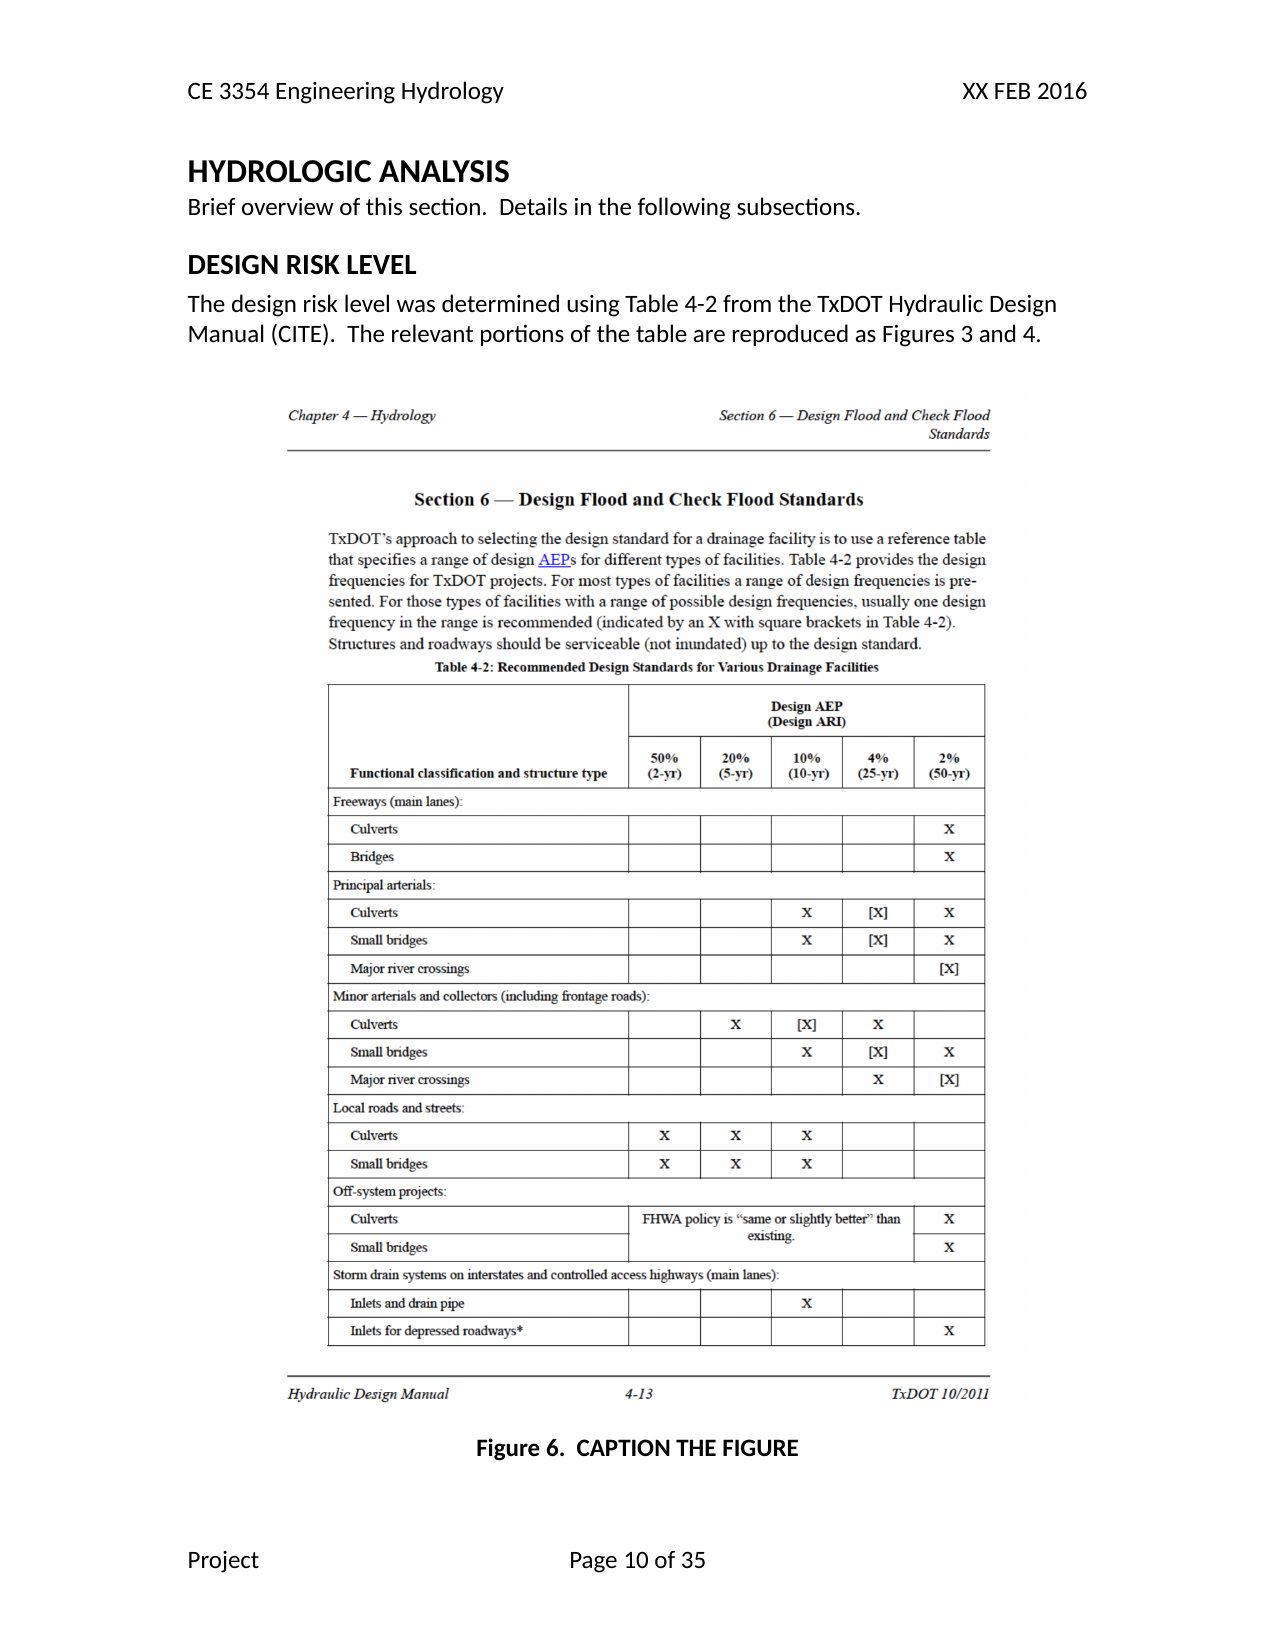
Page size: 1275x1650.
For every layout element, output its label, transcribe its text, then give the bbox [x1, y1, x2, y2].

text The design risk level was determined using Table 4-2 from the TxDOT Hydraulic Design Manual (CITE). The relevant portions of the table are reproduced as Figures 3 and 4. [187, 288, 1087, 349]
picture [243, 377, 1030, 1420]
text Figure 6. CAPTION THE FIGURE [187, 1432, 1087, 1463]
text Brief overview of this section. Details in the following subsections. [187, 191, 1087, 221]
text HYDROLOGIC ANALYSIS [187, 150, 1087, 191]
subtitle DESIGN RISK LEVEL [187, 246, 1087, 282]
